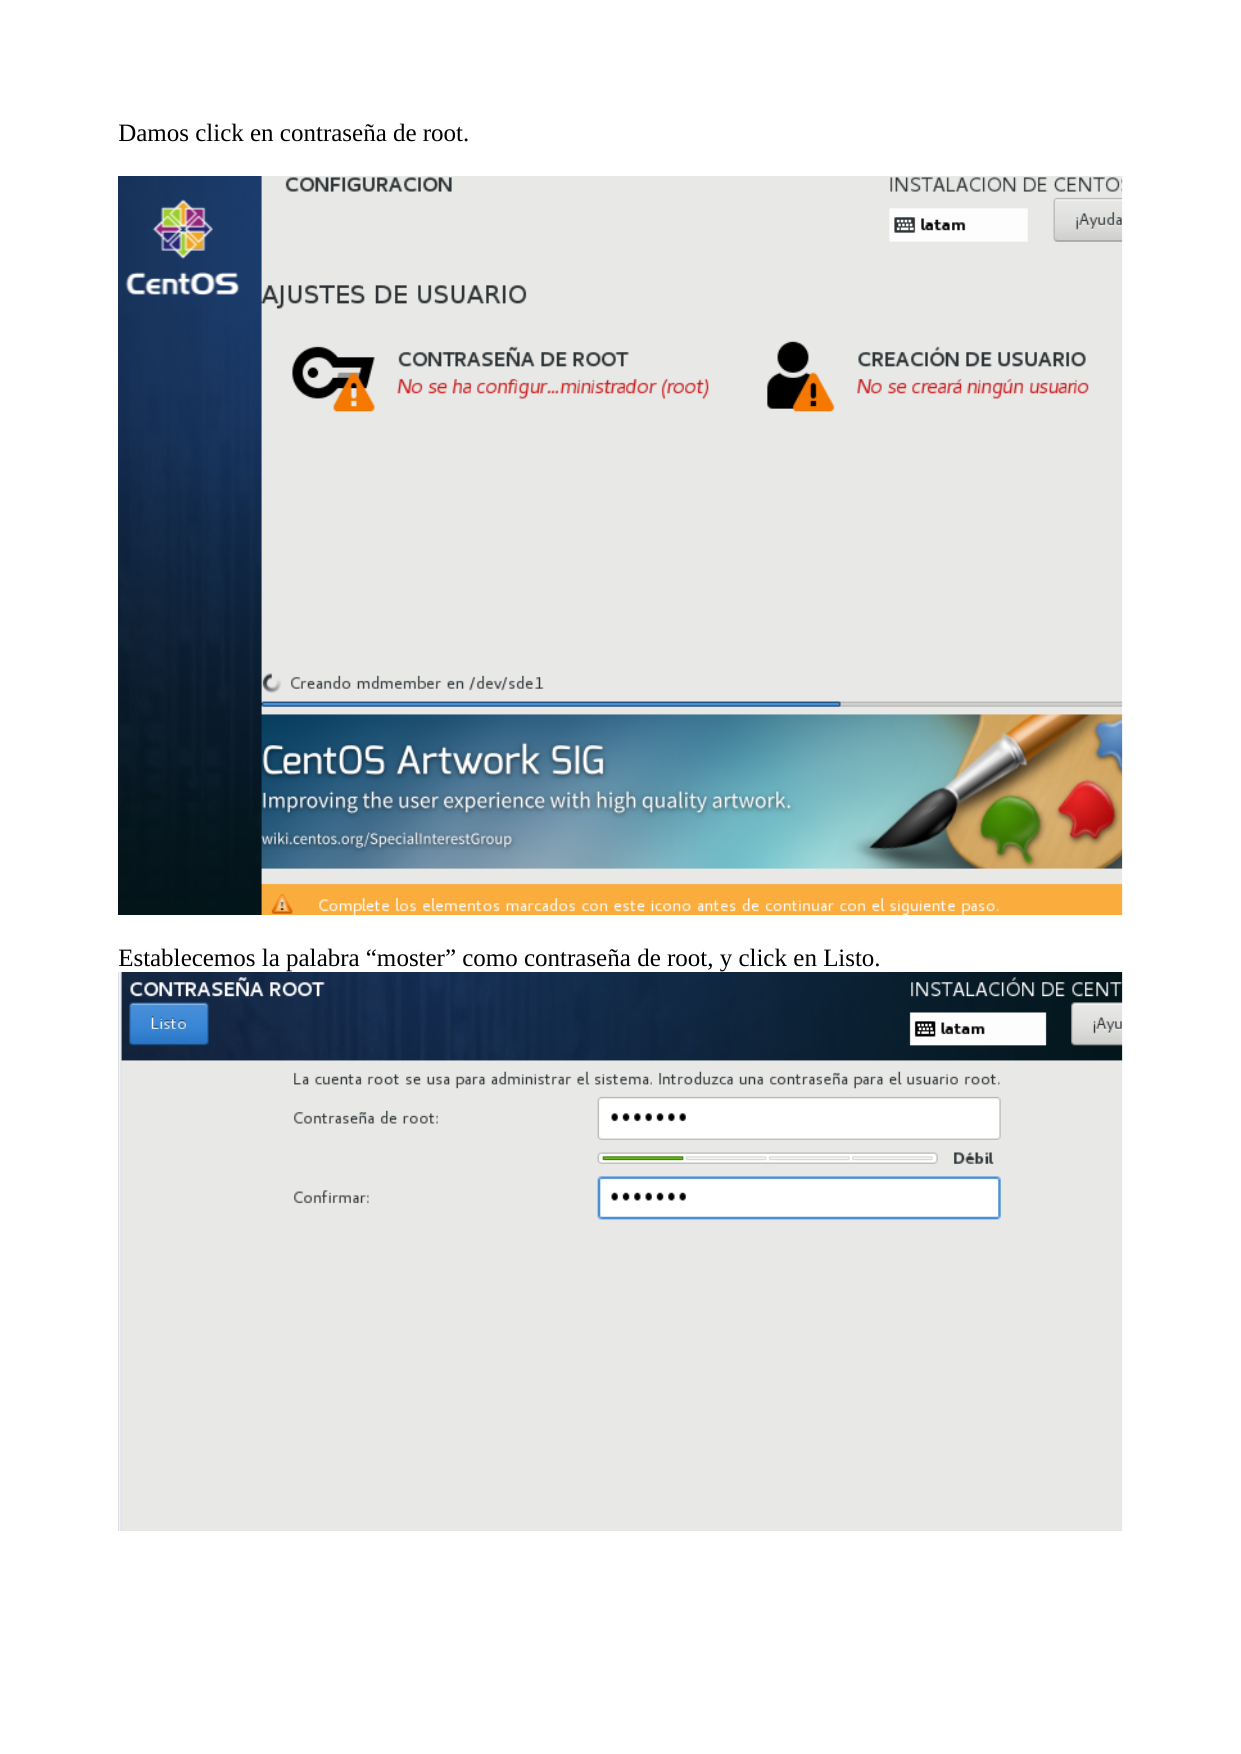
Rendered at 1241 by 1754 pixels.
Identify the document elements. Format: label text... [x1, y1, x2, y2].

picture [118, 176, 1123, 915]
picture [118, 972, 1123, 1531]
text Damos click en contraseña de root. [118, 118, 1122, 147]
text Establecemos la palabra “moster” como contraseña de root, y click en Listo. [118, 943, 1122, 972]
